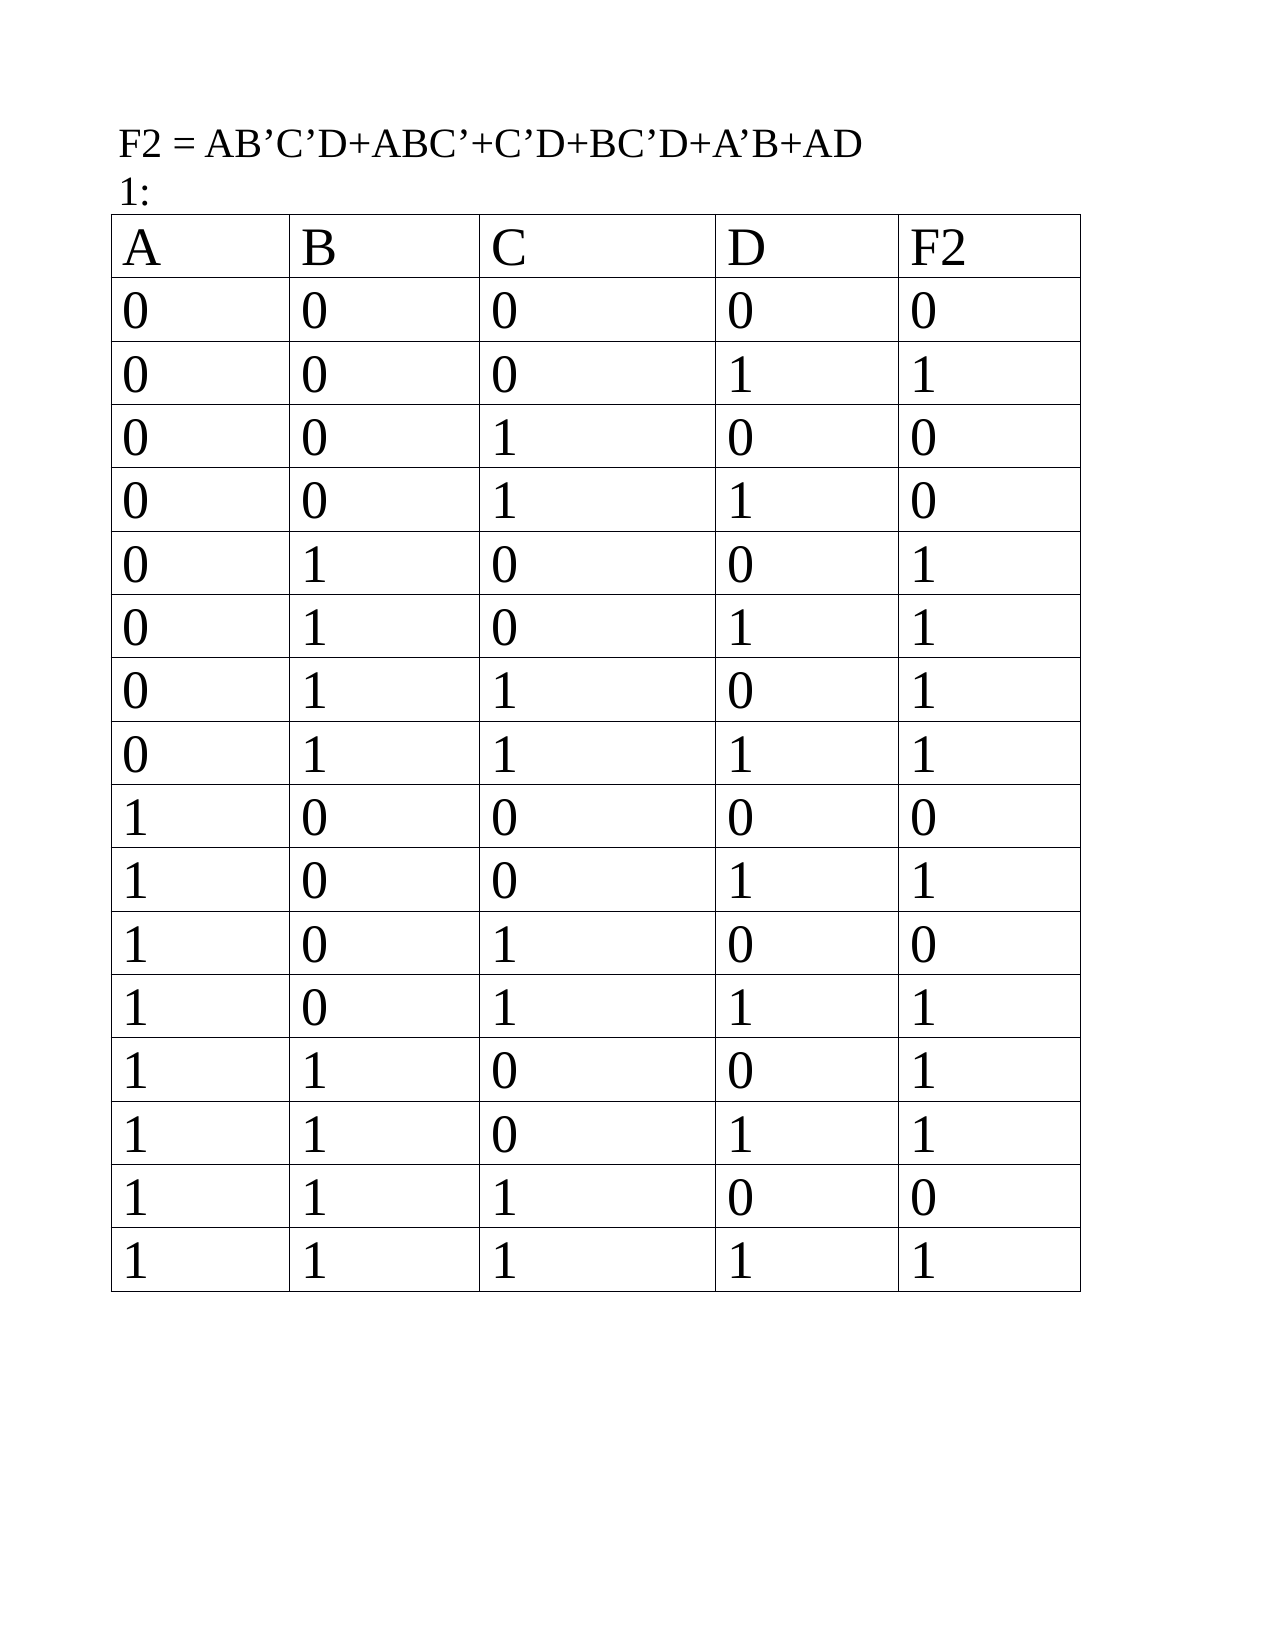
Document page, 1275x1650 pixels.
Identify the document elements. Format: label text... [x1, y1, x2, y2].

table_cell 1 [290, 1228, 479, 1291]
table_cell 0 [716, 1038, 898, 1101]
table_cell 0 [716, 658, 898, 721]
table_header C [480, 215, 715, 277]
table_cell 1 [899, 658, 1080, 721]
table_cell 0 [290, 848, 479, 911]
table_cell 0 [716, 912, 898, 974]
table_cell 0 [899, 912, 1080, 974]
table_cell 1 [899, 1102, 1080, 1164]
table_cell 0 [112, 595, 289, 657]
table_cell 1 [716, 595, 898, 657]
table_cell 1 [716, 1102, 898, 1164]
table_header B [290, 215, 479, 277]
text F2 = AB’C’D+ABC’+C’D+BC’D+A’B+AD [118, 118, 1157, 166]
table_cell 0 [480, 1102, 715, 1164]
table_cell 0 [716, 785, 898, 847]
table_cell 1 [716, 342, 898, 404]
table_cell 1 [899, 342, 1080, 404]
table_header A [112, 215, 289, 277]
table_cell 1 [290, 722, 479, 784]
table_cell 0 [290, 785, 479, 847]
table_cell 0 [899, 468, 1080, 531]
table_cell 0 [899, 785, 1080, 847]
table_cell 1 [480, 405, 715, 467]
table_cell 1 [899, 975, 1080, 1037]
table_cell 1 [112, 912, 289, 974]
table_cell 1 [112, 1228, 289, 1291]
table_cell 1 [899, 848, 1080, 911]
table_cell 1 [290, 595, 479, 657]
table_cell 1 [290, 1102, 479, 1164]
table_cell 0 [480, 595, 715, 657]
table_cell 0 [112, 658, 289, 721]
table_cell 1 [899, 1228, 1080, 1291]
table_cell 0 [480, 532, 715, 594]
table_cell 1 [480, 658, 715, 721]
table_cell 1 [716, 1228, 898, 1291]
table_cell 0 [899, 1165, 1080, 1227]
table_cell 0 [290, 405, 479, 467]
table_cell 1 [716, 848, 898, 911]
table_cell 1 [112, 785, 289, 847]
table_cell 0 [290, 468, 479, 531]
table_cell 0 [480, 278, 715, 341]
table_cell 1 [112, 1038, 289, 1101]
table_cell 1 [716, 722, 898, 784]
table_cell 0 [480, 1038, 715, 1101]
table_cell 1 [480, 1165, 715, 1227]
table_cell 0 [716, 405, 898, 467]
table_cell 1 [112, 1165, 289, 1227]
table_cell 0 [716, 532, 898, 594]
table_cell 0 [480, 785, 715, 847]
table_cell 1 [716, 975, 898, 1037]
table_cell 0 [290, 342, 479, 404]
table_cell 1 [899, 722, 1080, 784]
table_cell 0 [112, 722, 289, 784]
table_cell 0 [716, 278, 898, 341]
table_cell 1 [112, 975, 289, 1037]
table_cell 1 [480, 975, 715, 1037]
table_header F2 [899, 215, 1080, 277]
table_cell 1 [716, 468, 898, 531]
table_cell 0 [112, 468, 289, 531]
table_cell 1 [480, 912, 715, 974]
table_cell 0 [112, 405, 289, 467]
table_cell 0 [112, 278, 289, 341]
table_cell 1 [290, 532, 479, 594]
table_cell 0 [112, 342, 289, 404]
table_cell 1 [290, 658, 479, 721]
table_cell 0 [716, 1165, 898, 1227]
table_cell 1 [112, 848, 289, 911]
table_cell 0 [112, 532, 289, 594]
table_cell 0 [290, 975, 479, 1037]
table_cell 0 [480, 848, 715, 911]
table_cell 1 [112, 1102, 289, 1164]
table_cell 0 [480, 342, 715, 404]
table_cell 1 [480, 468, 715, 531]
table_cell 1 [290, 1165, 479, 1227]
table_cell 0 [290, 912, 479, 974]
table_cell 0 [290, 278, 479, 341]
text 1: [118, 166, 1157, 214]
table_cell 1 [480, 722, 715, 784]
table_cell 1 [899, 532, 1080, 594]
table_cell 1 [480, 1228, 715, 1291]
table_cell 1 [290, 1038, 479, 1101]
table_cell 1 [899, 595, 1080, 657]
table_cell 0 [899, 405, 1080, 467]
table_header D [716, 215, 898, 277]
table_cell 0 [899, 278, 1080, 341]
table_cell 1 [899, 1038, 1080, 1101]
